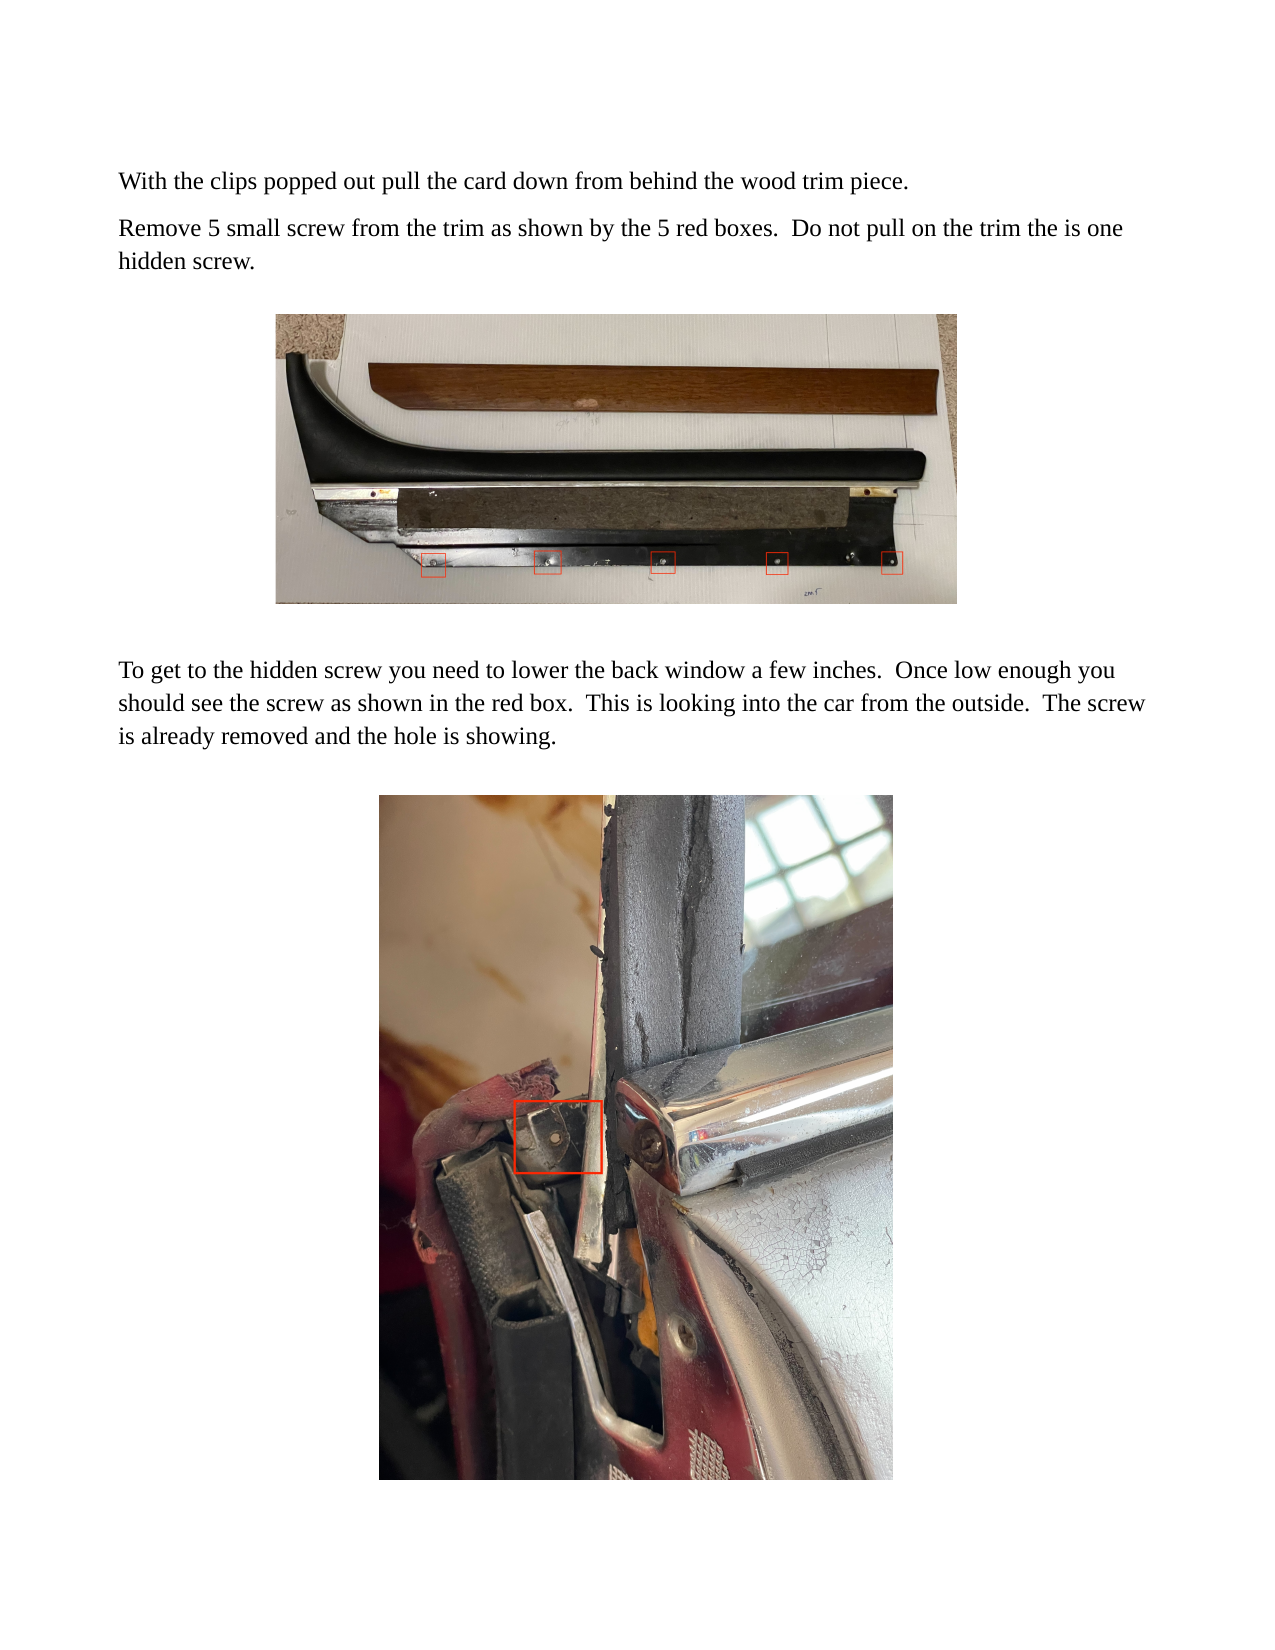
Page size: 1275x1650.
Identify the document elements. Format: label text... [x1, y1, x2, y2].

picture [275, 314, 957, 604]
text Remove 5 small screw from the trim as shown by the 5 red boxes. Do not pull on the trim the is one hidden screw. [118, 213, 1157, 275]
text With the clips popped out pull the card down from behind the wood trim piece. [118, 166, 1157, 194]
picture [379, 795, 893, 1480]
text To get to the hidden screw you need to lower the back window a few inches. Once low enough you should see the screw as shown in the red box. This is looking into the car from the outside. The screw is already removed and the hole is showing. [118, 655, 1157, 750]
